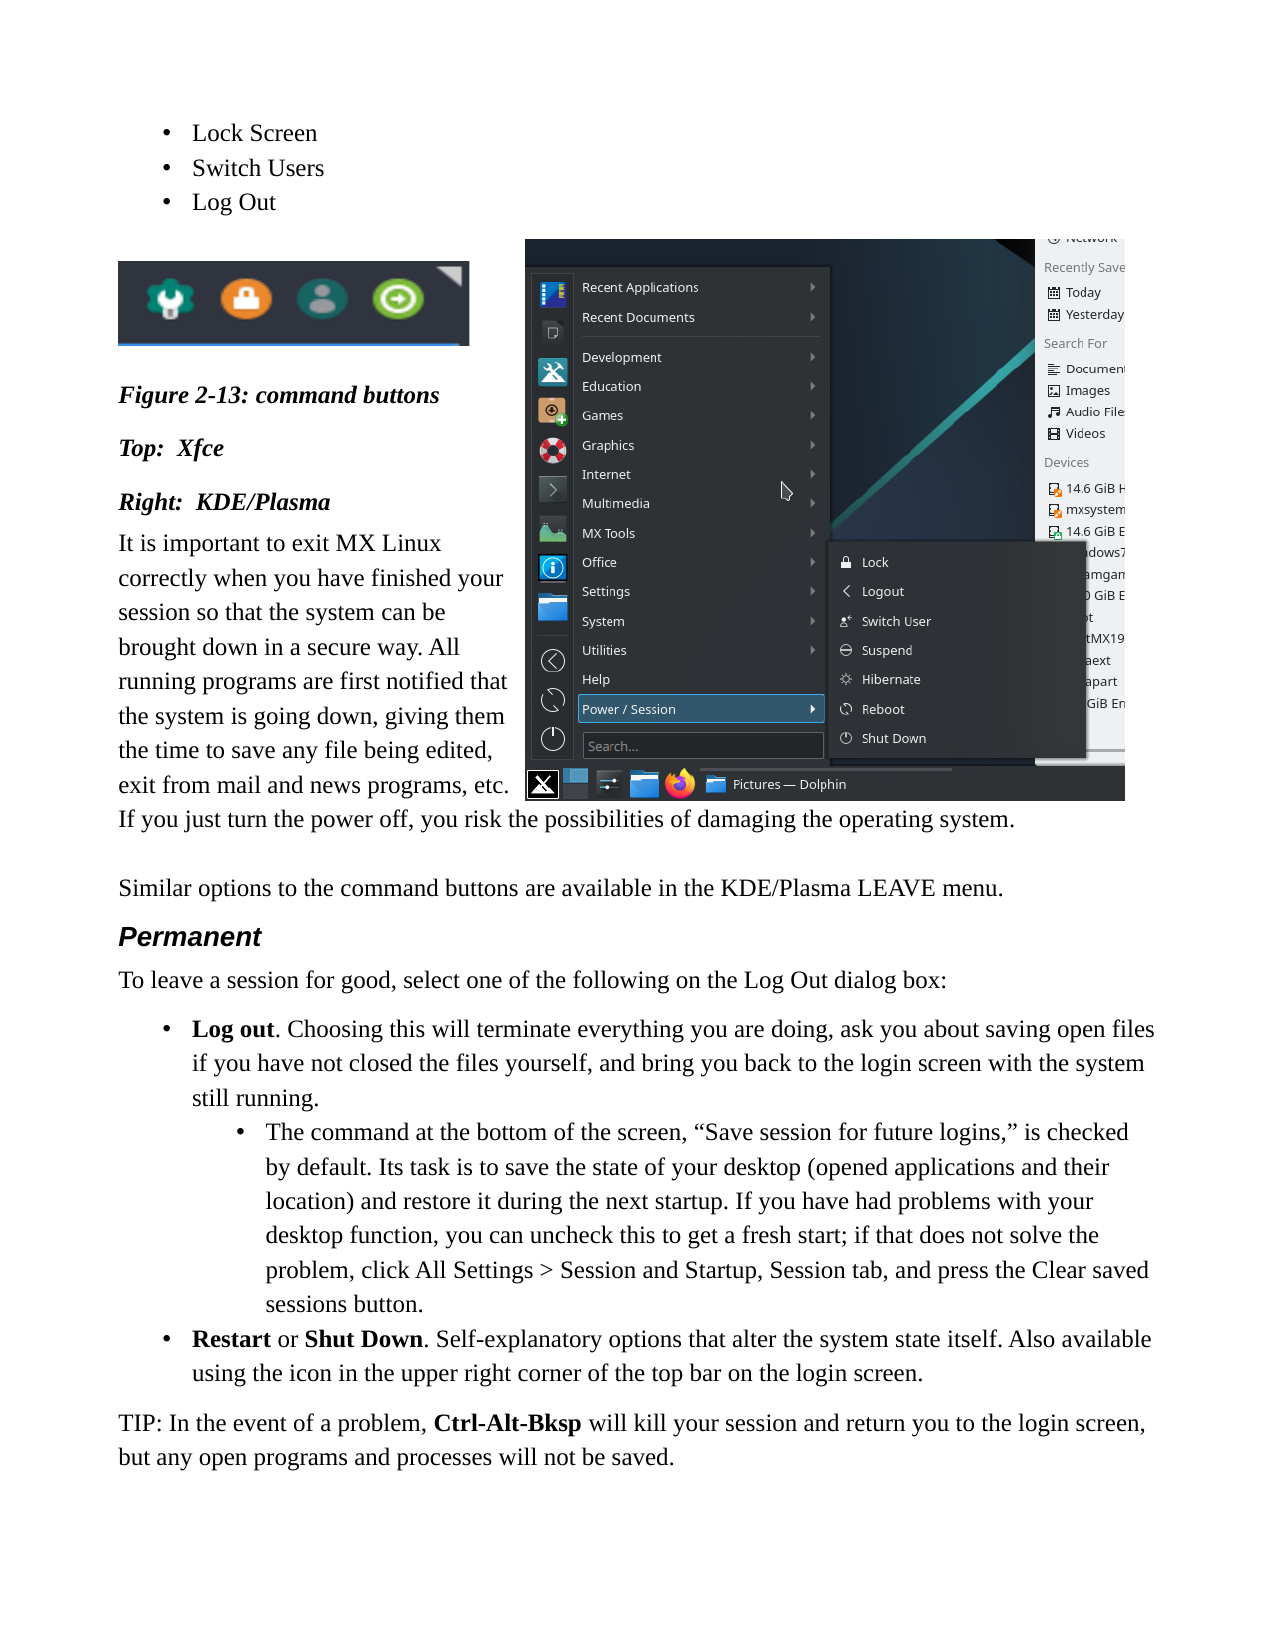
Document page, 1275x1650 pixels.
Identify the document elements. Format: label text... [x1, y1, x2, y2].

list Log out. Choosing this will terminate everything you are doing, ask you about saving open files if you have not closed the files yourself, and bring you back to the login screen with the system still running. [162, 1014, 1157, 1111]
list Log Out [162, 187, 1157, 216]
text [1125, 380, 1157, 408]
text [1125, 487, 1157, 516]
subtitle Permanent [118, 920, 1157, 952]
text Figure 2-13: command buttons [118, 380, 525, 408]
list Switch Users [162, 153, 1157, 181]
text Right: KDE/Plasma [118, 487, 525, 516]
list Lock Screen [162, 118, 1157, 147]
list The command at the bottom of the screen, “Save session for future logins,” is checked by default. Its task is to save the state of your desktop (opened applications and their location) and restore it during the next startup. If you have had problems with your desktop function, you can uncheck this to get a fresh start; if that does not solve the problem, click All Settings > Session and Startup, Session tab, and press the Clear saved sessions button. [236, 1117, 1157, 1318]
text Top: Xfce [118, 433, 525, 462]
text To leave a session for good, select one of the following on the Log Out dialog box: [118, 965, 1157, 993]
list Restart or Shut Down. Self-explanatory options that alter the system state itself. Also available using the icon in the upper right corner of the top bar on the login screen. [162, 1324, 1157, 1387]
text [1125, 433, 1157, 462]
picture [118, 261, 470, 346]
text It is important to exit MX Linux correctly when you have finished your session so that the system can be brought down in a secure way. All running programs are first notified that the system is going down, giving them the time to save any file being edited, exit from mail and news programs, etc. If you just turn the power off, you risk the possibilities of damaging the operating system. [118, 528, 1157, 833]
text TIP: In the event of a problem, Ctrl-Alt-Bksp will kill your session and return you to the login screen, but any open programs and processes will not be saved. [118, 1408, 1157, 1471]
text Similar options to the command buttons are available in the KDE/Plasma LEAVE menu. [118, 873, 1157, 902]
picture [525, 239, 1125, 801]
